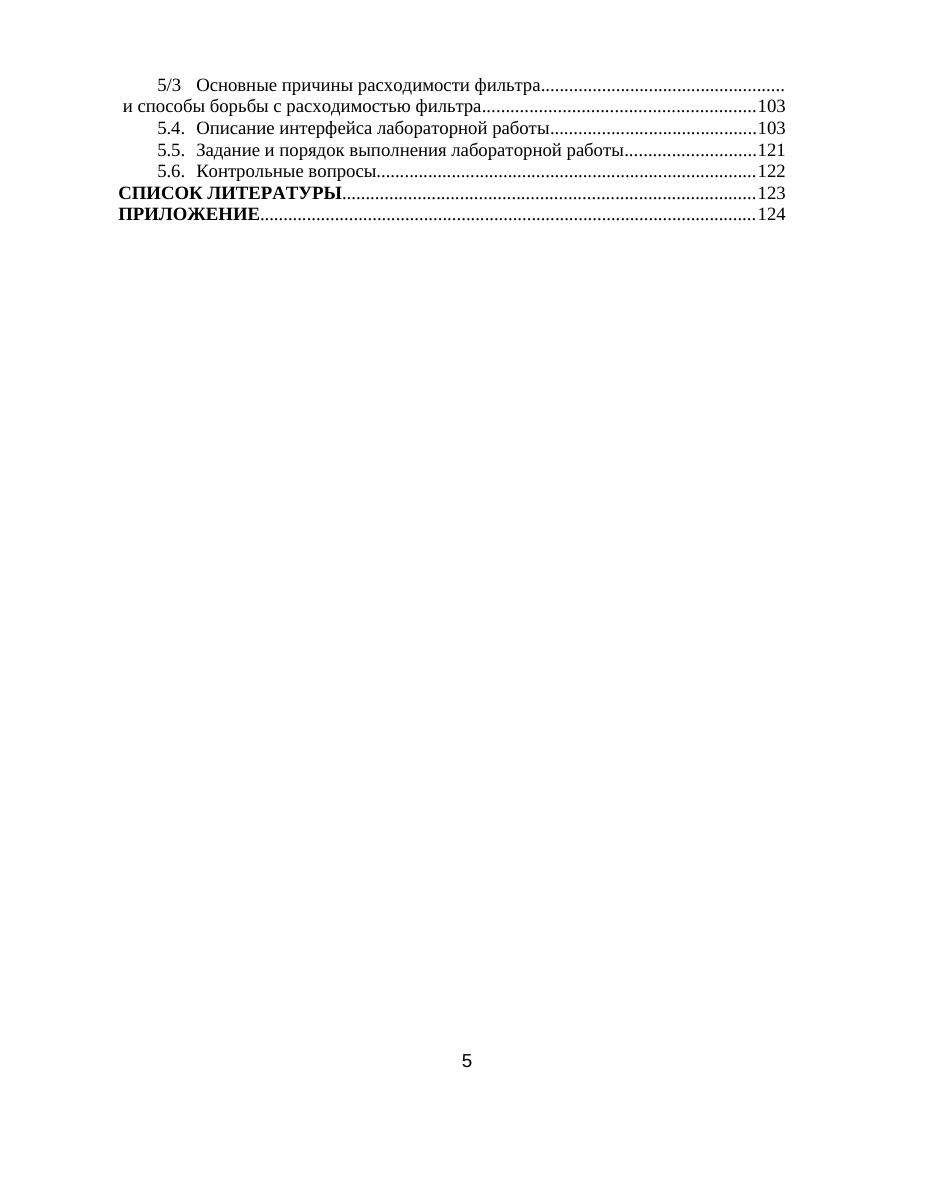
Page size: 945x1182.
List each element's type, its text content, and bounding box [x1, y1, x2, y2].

text 5.4. Описание интерфейса лабораторной работы 103 [118, 117, 816, 138]
text 5.5. Задание и порядок выполнения лабораторной работы 121 [118, 138, 816, 160]
text СПИСОК ЛИТЕРАТУРЫ 123 [118, 182, 816, 203]
text 5/3 Основные причины расходимости фильтра и способы борьбы с расходимостью фильтра 103 [118, 74, 816, 117]
text 5.6. Контрольные вопросы 122 [118, 160, 816, 182]
text ПРИЛОЖЕНИЕ 124 [118, 203, 816, 225]
